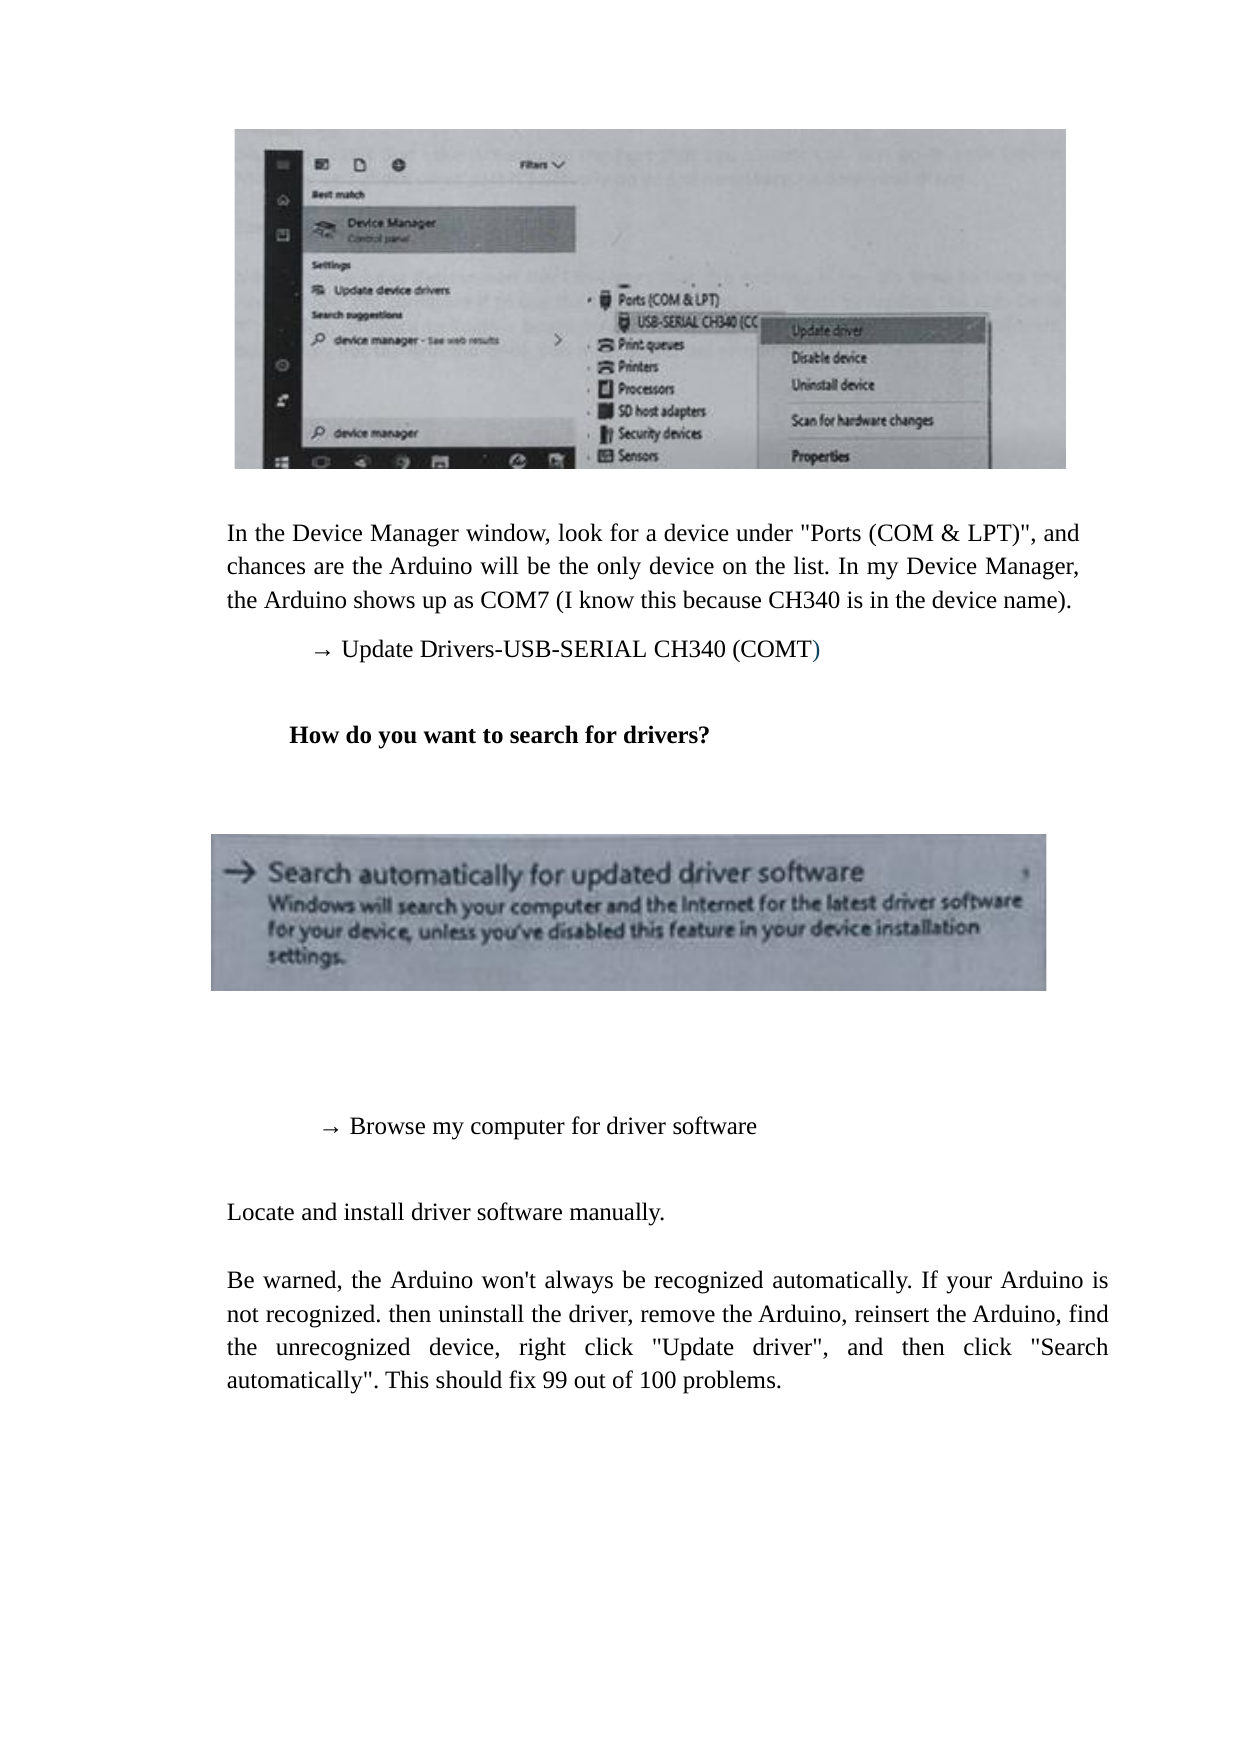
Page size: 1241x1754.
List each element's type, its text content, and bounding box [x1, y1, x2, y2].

picture [234, 129, 1066, 469]
picture [211, 834, 1047, 991]
text Locate and install driver software manually. [227, 1197, 1122, 1225]
text In the Device Manager window, look for a device under "Ports (COM & LPT)", and chances are the Arduino will be the only device on the list. In my Device Manager, the Arduino shows up as COM7 (I know this because CH340 is in the device name). [227, 518, 1081, 613]
text Be warned, the Arduino won't always be recognized automatically. If your Arduino is not recognized. then uninstall the driver, remove the Arduino, reinsert the Arduino, find the unrecognized device, right click "Update driver", and then click "Search automatically". This should fix 99 out of 100 problems. [227, 1266, 1109, 1394]
text How do you want to search for drivers? [289, 720, 1122, 749]
subtitle → Update Drivers-USB-SERIAL CH340 (COMT) [310, 634, 1122, 663]
subtitle → Browse my computer for driver software [318, 1111, 1122, 1140]
